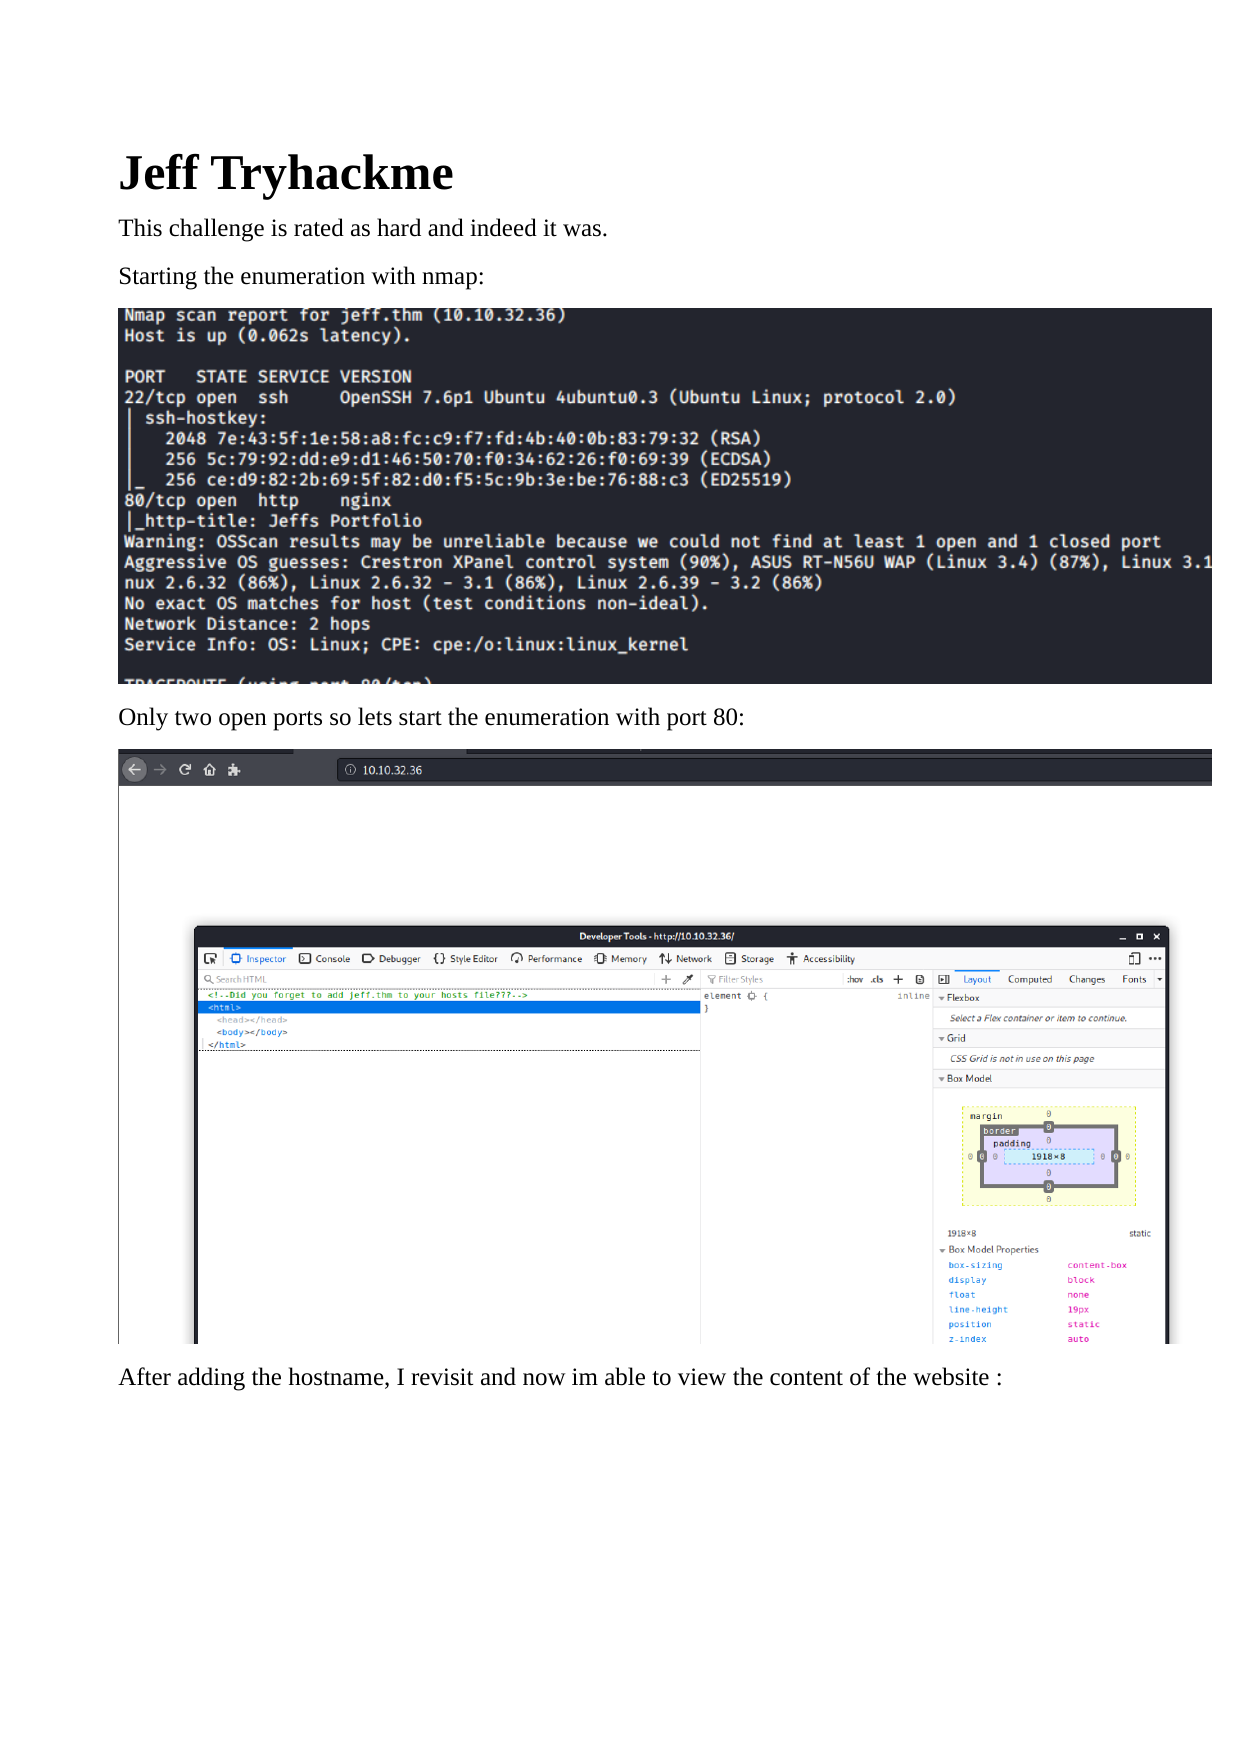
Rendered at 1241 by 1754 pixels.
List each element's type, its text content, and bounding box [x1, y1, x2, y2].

text This challenge is rated as hard and indeed it was. [118, 213, 1122, 242]
picture [118, 308, 1212, 684]
text Only two open ports so lets start the enumeration with port 80: [118, 702, 1122, 731]
text Starting the enumeration with nmap: [118, 261, 1122, 289]
text After adding the hostname, I revisit and now im able to view the content of the website : [118, 1362, 1122, 1391]
picture [118, 749, 1212, 1344]
subtitle Jeff Tryhackme [118, 143, 1122, 201]
